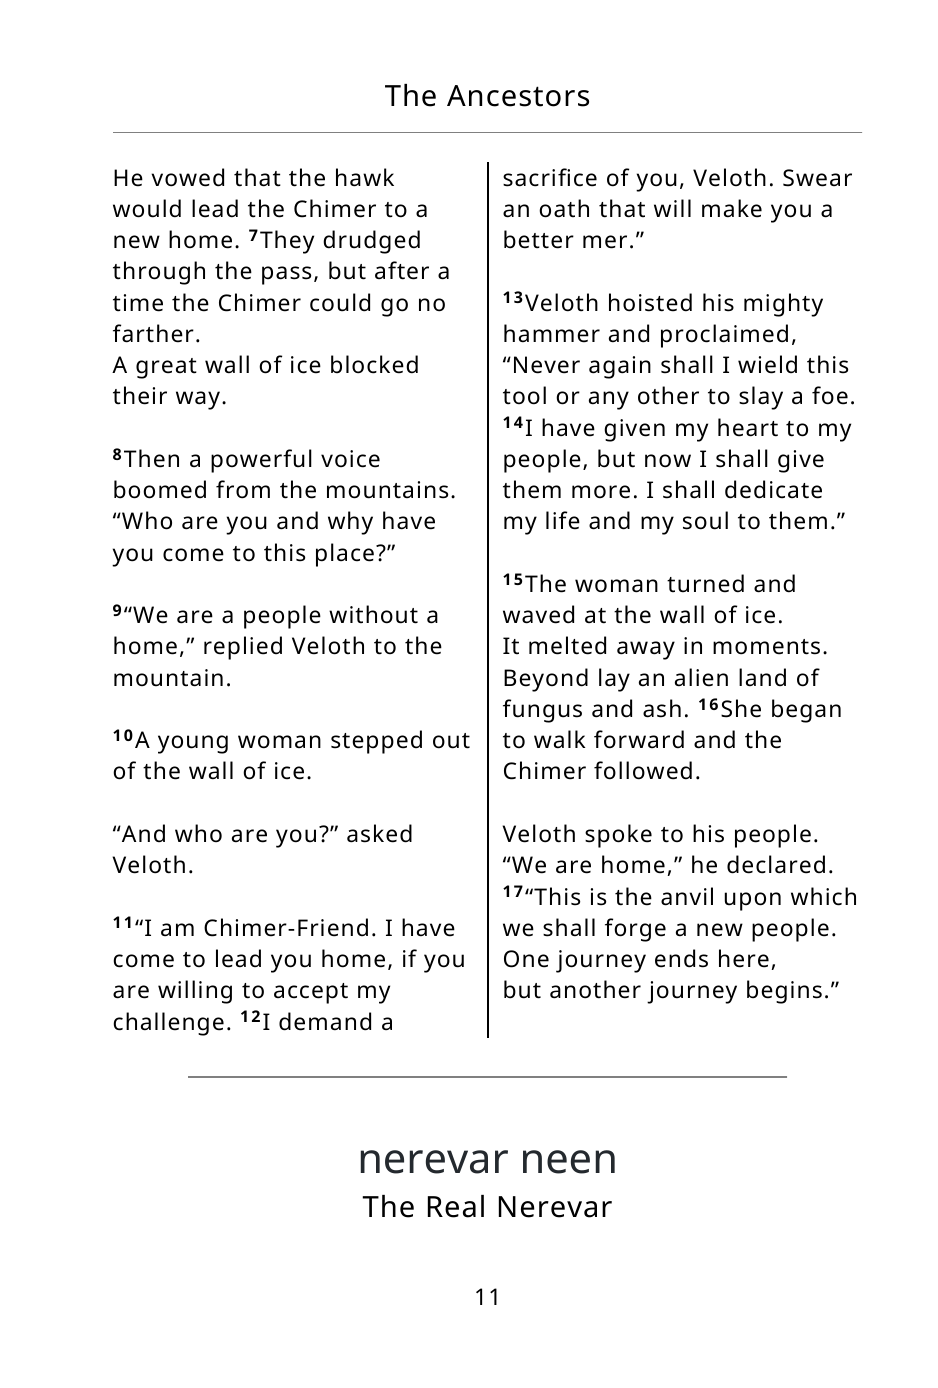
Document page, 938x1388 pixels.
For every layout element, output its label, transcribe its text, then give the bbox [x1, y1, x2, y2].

subtitle nerevar neen [112, 1129, 862, 1186]
text 13Veloth hoisted his mighty hammer and proclaimed, “Never again shall I wield this tool or any other to slay a foe. 14I have given my heart to my people, but now I shall give them more. I shall dedicate my life and my soul to them.” [502, 287, 862, 537]
text “And who are you?” asked Veloth. [112, 818, 472, 880]
text 8Then a powerful voice boomed from the mountains. “Who are you and why have you come to this place?” [112, 443, 472, 568]
text 9“We are a people without a home,” replied Veloth to the mountain. [112, 599, 472, 693]
text 11“I am Chimer-Friend. I have come to lead you home, if you are willing to accept my challenge. 12I demand a [112, 912, 472, 1037]
text 10A young woman stepped out of the wall of ice. [112, 724, 472, 787]
text Veloth spoke to his people. “We are home,” he declared. 17“This is the anvil upon which we shall forge a new people. One journey ends here, but another journey begins.” [502, 818, 862, 1005]
text The Real Nerevar [112, 1186, 862, 1226]
text He vowed that the hawk would lead the Chimer to a new home. 7They drudged through the pass, but after a time the Chimer could go no farther. A great wall of ice blocked their way. [112, 162, 472, 412]
text The Ancestors [112, 75, 862, 115]
text 15The woman turned and waved at the wall of ice. It melted away in moments. Beyond lay an alien land of fungus and ash. 16She began to walk forward and the Chimer followed. [502, 568, 862, 787]
text sacrifice of you, Veloth. Swear an oath that will make you a better mer.” [502, 162, 862, 255]
